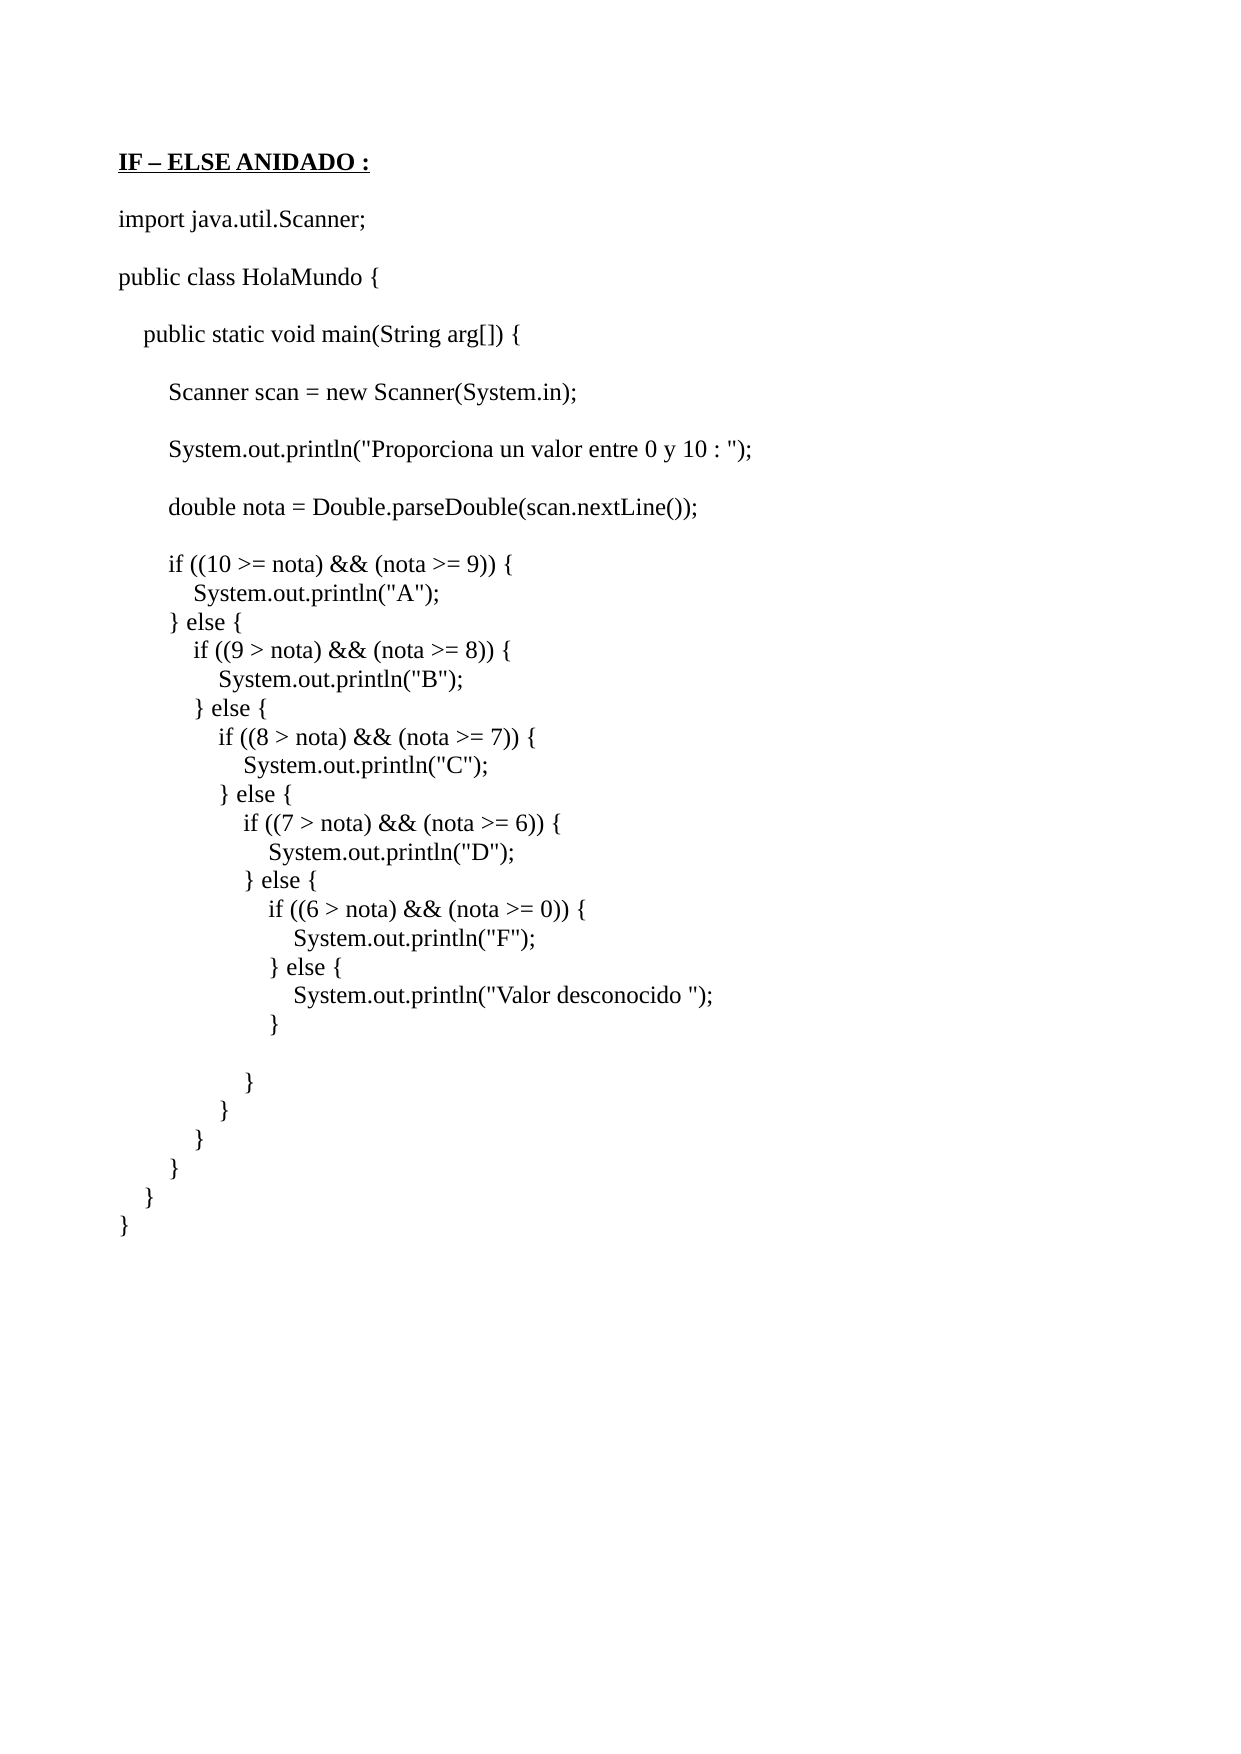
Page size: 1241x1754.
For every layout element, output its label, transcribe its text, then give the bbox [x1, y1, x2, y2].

text if ((8 > nota) && (nota >= 7)) { [118, 722, 1122, 751]
text System.out.println("D"); [118, 837, 1122, 866]
text double nota = Double.parseDouble(scan.nextLine()); [118, 492, 1122, 521]
text } else { [118, 866, 1122, 894]
text public static void main(String arg[]) { [118, 319, 1122, 348]
text System.out.println("Valor desconocido "); [118, 981, 1122, 1009]
text if ((9 > nota) && (nota >= 8)) { [118, 636, 1122, 664]
text Scanner scan = new Scanner(System.in); [118, 377, 1122, 406]
text System.out.println("B"); [118, 664, 1122, 693]
text } [118, 1124, 1122, 1153]
text } else { [118, 779, 1122, 808]
text } else { [118, 607, 1122, 636]
text IF – ELSE ANIDADO : [118, 147, 1122, 176]
text } [118, 1009, 1122, 1038]
text } [118, 1211, 1122, 1239]
text if ((7 > nota) && (nota >= 6)) { [118, 808, 1122, 837]
text if ((6 > nota) && (nota >= 0)) { [118, 894, 1122, 923]
text if ((10 >= nota) && (nota >= 9)) { [118, 549, 1122, 578]
text System.out.println("A"); [118, 578, 1122, 607]
text } [118, 1153, 1122, 1182]
text } else { [118, 952, 1122, 981]
text import java.util.Scanner; [118, 204, 1122, 233]
text public class HolaMundo { [118, 262, 1122, 291]
text } [118, 1182, 1122, 1211]
text } [118, 1067, 1122, 1096]
text } else { [118, 693, 1122, 722]
text System.out.println("F"); [118, 923, 1122, 952]
text System.out.println("Proporciona un valor entre 0 y 10 : "); [118, 434, 1122, 463]
text } [118, 1096, 1122, 1124]
text System.out.println("C"); [118, 751, 1122, 779]
